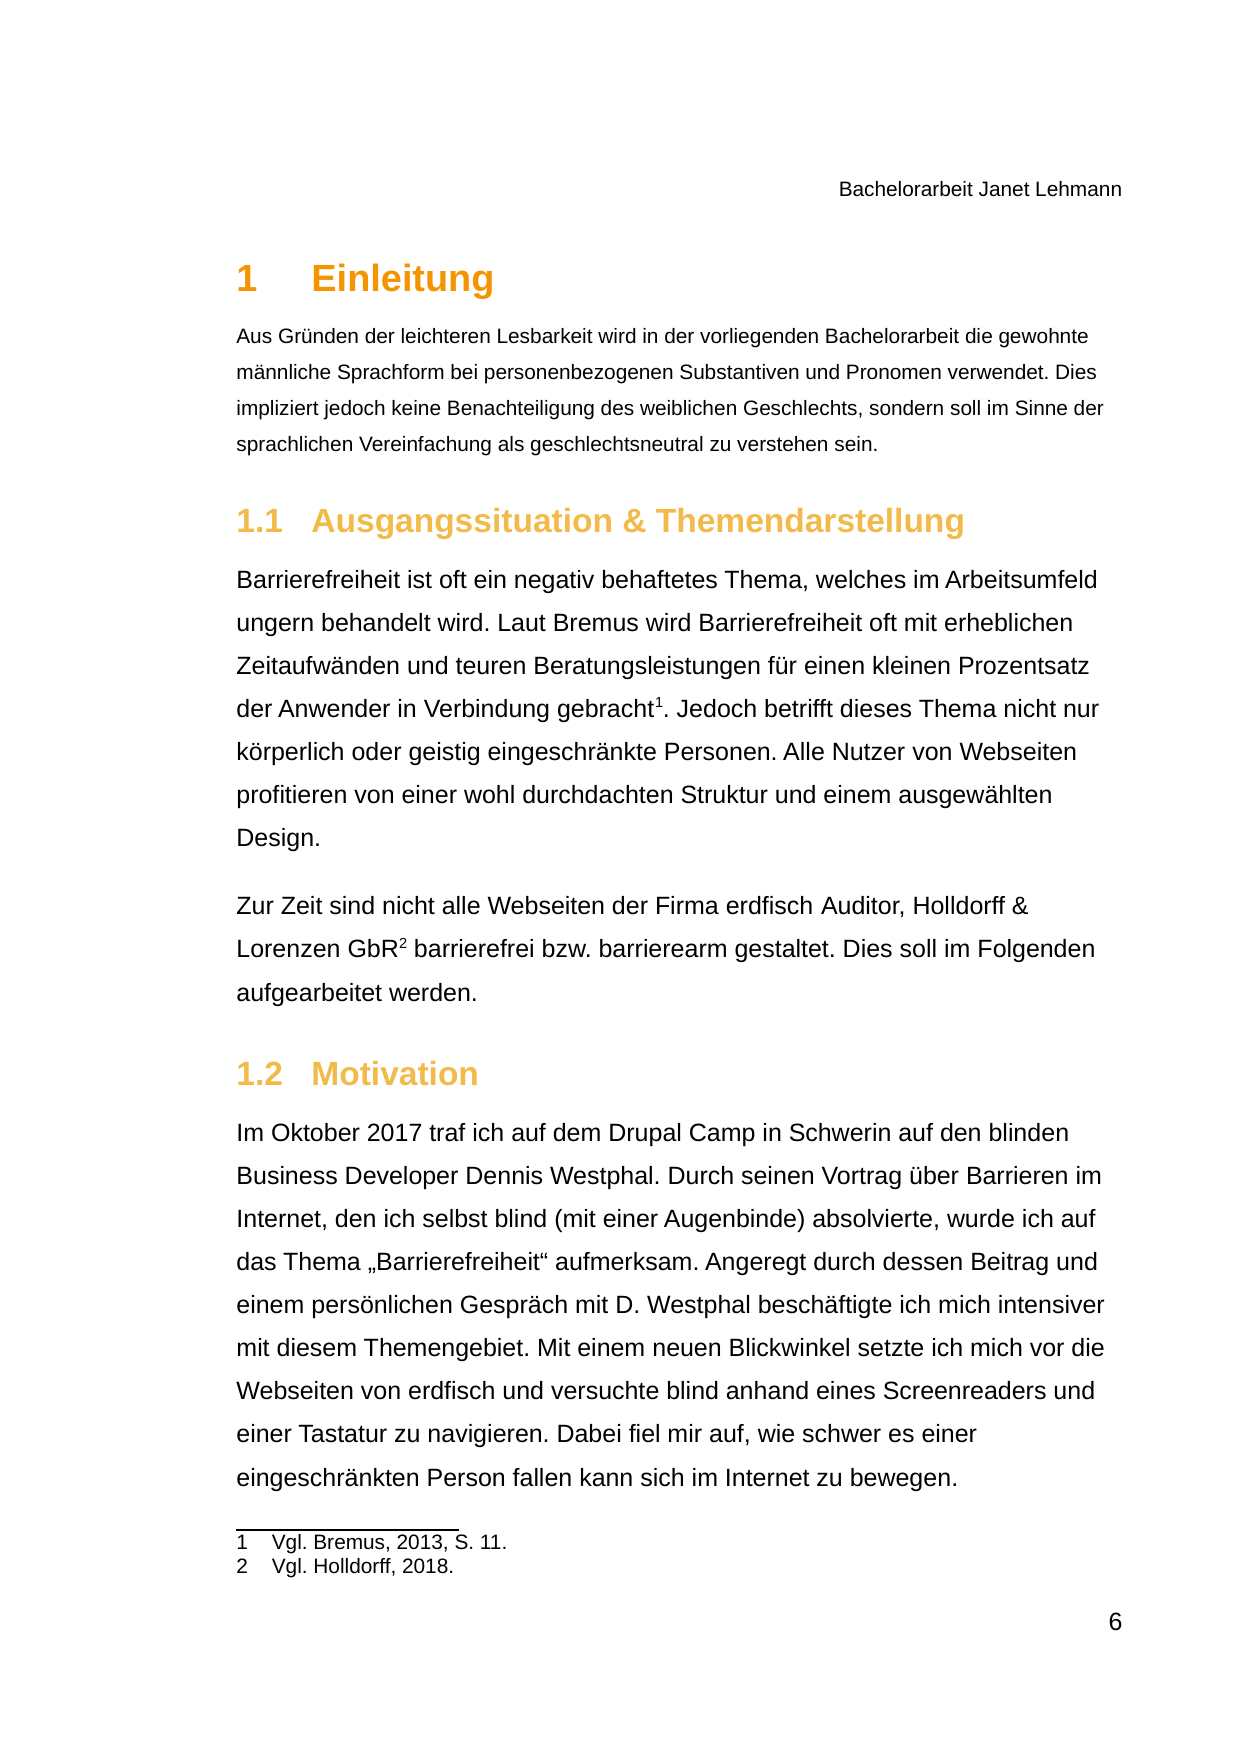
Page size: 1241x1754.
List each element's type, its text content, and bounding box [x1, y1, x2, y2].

text Vgl. Bremus, 2013, S. 11. [236, 1530, 1122, 1554]
text Aus Gründen der leichteren Lesbarkeit wird in der vorliegenden Bachelorarbeit die gewohnte männliche Sprachform bei personenbezogenen Substantiven und Pronomen verwendet. Dies impliziert jedoch keine Benachteiligung des weiblichen Geschlechts, sondern soll im Sinne der sprachlichen Vereinfachung als geschlechtsneutral zu verstehen sein. [236, 324, 1122, 456]
text Zur Zeit sind nicht alle Webseiten der Firma erdfisch Auditor, Holldorff & Lorenzen GbR barrierefrei bzw. barrierearm gestaltet. Dies soll im Folgenden aufgearbeitet werden. [236, 891, 1122, 1006]
subtitle Motivation [236, 1054, 1122, 1093]
text Im Oktober 2017 traf ich auf dem Drupal Camp in Schwerin auf den blinden Business Developer Dennis Westphal. Durch seinen Vortrag über Barrieren im Internet, den ich selbst blind (mit einer Augenbinde) absolvierte, wurde ich auf das Thema „Barrierefreiheit“ aufmerksam. Angeregt durch dessen Beitrag und einem persönlichen Gespräch mit D. Westphal beschäftigte ich mich intensiver mit diesem Themengebiet. Mit einem neuen Blickwinkel setzte ich mich vor die Webseiten von erdfisch und versuchte blind anhand eines Screenreaders und einer Tastatur zu navigieren. Dabei fiel mir auf, wie schwer es einer eingeschränkten Person fallen kann sich im Internet zu bewegen. [236, 1117, 1122, 1491]
text Barrierefreiheit ist oft ein negativ behaftetes Thema, welches im Arbeitsumfeld ungern behandelt wird. Laut Bremus wird Barrierefreiheit oft mit erheblichen Zeitaufwänden und teuren Beratungsleistungen für einen kleinen Prozentsatz der Anwender in Verbindung gebracht. Jedoch betrifft dieses Thema nicht nur körperlich oder geistig eingeschränkte Personen. Alle Nutzer von Webseiten profitieren von einer wohl durchdachten Struktur und einem ausgewählten Design. [236, 565, 1122, 852]
subtitle Einleitung [236, 256, 1122, 299]
subtitle Ausgangssituation & Themendarstellung [236, 501, 1122, 540]
text Vgl. Holldorff, 2018. [236, 1554, 1122, 1578]
